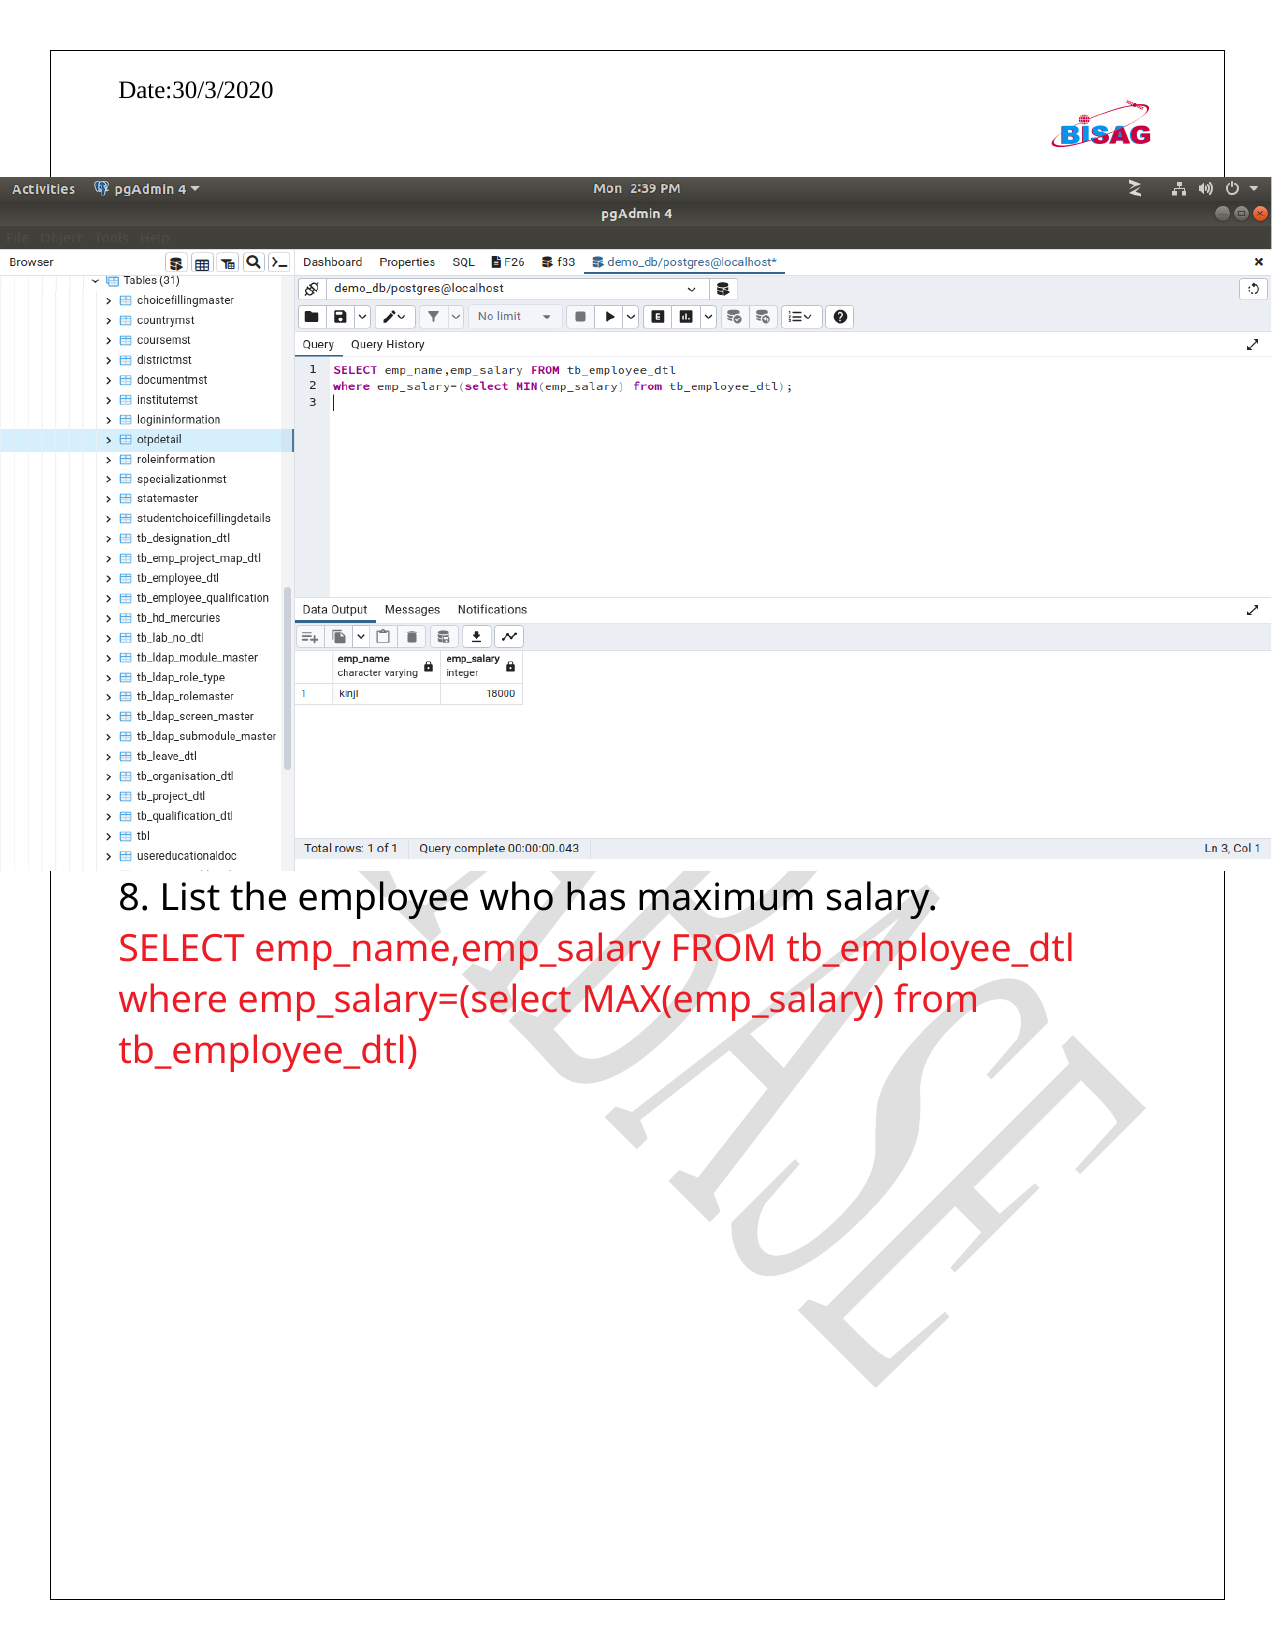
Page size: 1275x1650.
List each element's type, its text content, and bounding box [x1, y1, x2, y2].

text SELECT emp_name,emp_salary FROM tb_employee_dtl [118, 922, 528, 973]
text 8. List the employee who has maximum salary. [390, 871, 468, 905]
text where emp_salary=(select MAX(emp_salary) from tb_employee_dtl) [751, 973, 856, 1067]
text SELECT emp_name,emp_salary FROM tb_employee_dtl [519, 922, 631, 973]
text 8. List the employee who has maximum salary. [694, 871, 787, 917]
text SELECT emp_name,emp_salary FROM tb_employee_dtl [611, 922, 696, 973]
text where emp_salary=(select MAX(emp_salary) from tb_employee_dtl) [619, 973, 810, 1075]
text SELECT emp_name,emp_salary FROM tb_employee_dtl [884, 922, 1157, 973]
text 8. List the employee who has maximum salary. [118, 871, 408, 922]
text 8. List the employee who has maximum salary. [434, 871, 560, 922]
picture [0, 177, 1272, 871]
text where emp_salary=(select MAX(emp_salary) from tb_employee_dtl) [555, 973, 691, 1058]
text 8. List the employee who has maximum salary. [763, 871, 1157, 922]
text SELECT emp_name,emp_salary FROM tb_employee_dtl [716, 922, 876, 973]
text 8. List the employee who has maximum salary. [558, 871, 682, 922]
text where emp_salary=(select MAX(emp_salary) from tb_employee_dtl) [118, 973, 580, 1075]
text where emp_salary=(select MAX(emp_salary) from tb_employee_dtl) [699, 1051, 753, 1075]
text where emp_salary=(select MAX(emp_salary) from tb_employee_dtl) [806, 973, 1157, 1075]
picture [1048, 98, 1154, 149]
text where emp_salary=(select MAX(emp_salary) from tb_employee_dtl) [923, 1000, 1020, 1075]
